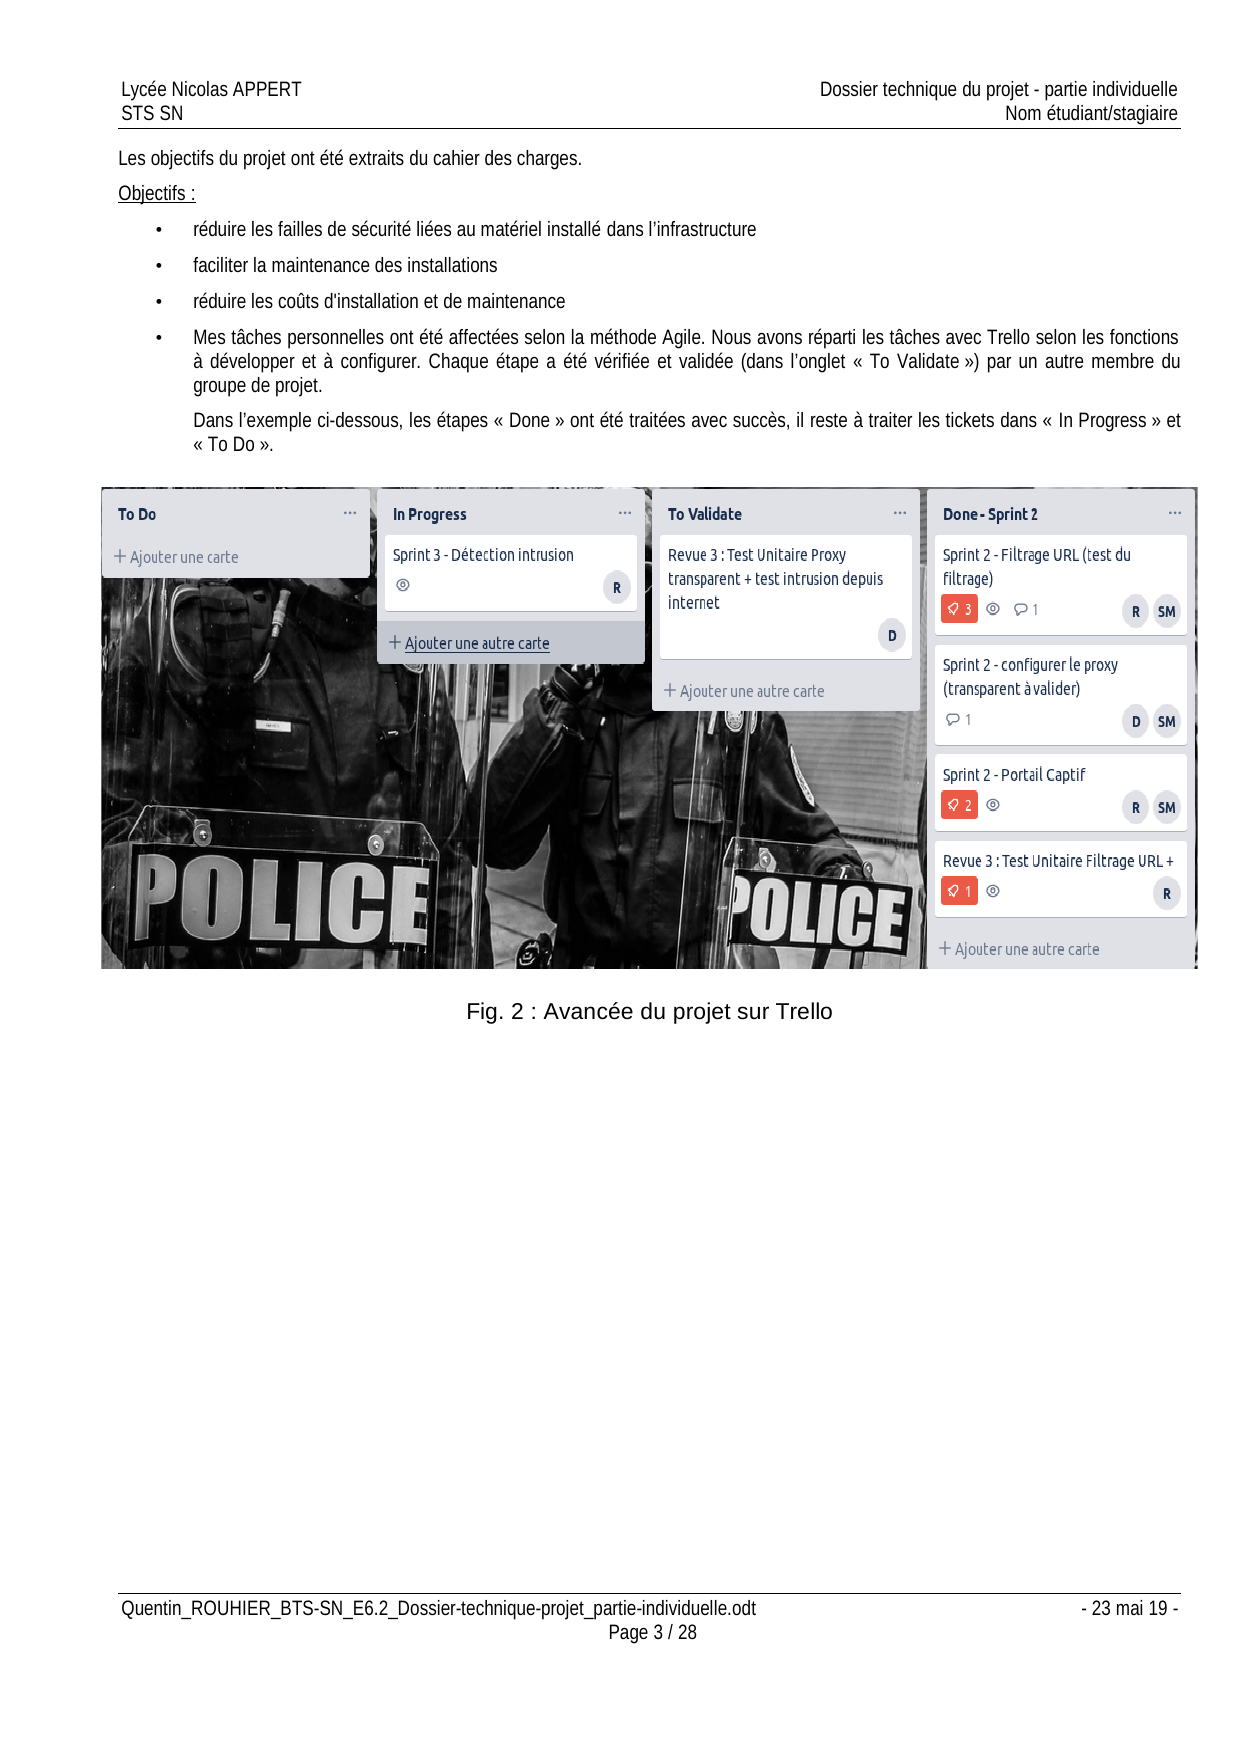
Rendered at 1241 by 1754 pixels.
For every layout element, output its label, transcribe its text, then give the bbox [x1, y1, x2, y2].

text Les objectifs du projet ont été extraits du cahier des charges. [118, 145, 1181, 169]
picture [101, 487, 1198, 969]
list Dans l’exemple ci-dessous, les étapes « Done » ont été traitées avec succès, il reste à traiter les tickets dans « In Progress » et « To Do ». [156, 408, 1181, 456]
list réduire les failles de sécurité liées au matériel installé dans l’infrastructure [156, 217, 1181, 241]
text Fig. 2 : Avancée du projet sur Trello [118, 998, 1181, 1024]
list réduire les coûts d'installation et de maintenance [156, 289, 1181, 313]
list Mes tâches personnelles ont été affectées selon la méthode Agile. Nous avons réparti les tâches avec Trello selon les fonctions à développer et à configurer. Chaque étape a été vérifiée et validée (dans l’onglet « To Validate ») par un autre membre du groupe de projet. [156, 324, 1181, 396]
list faciliter la maintenance des installations [156, 253, 1181, 277]
text Objectifs : [118, 181, 1181, 205]
